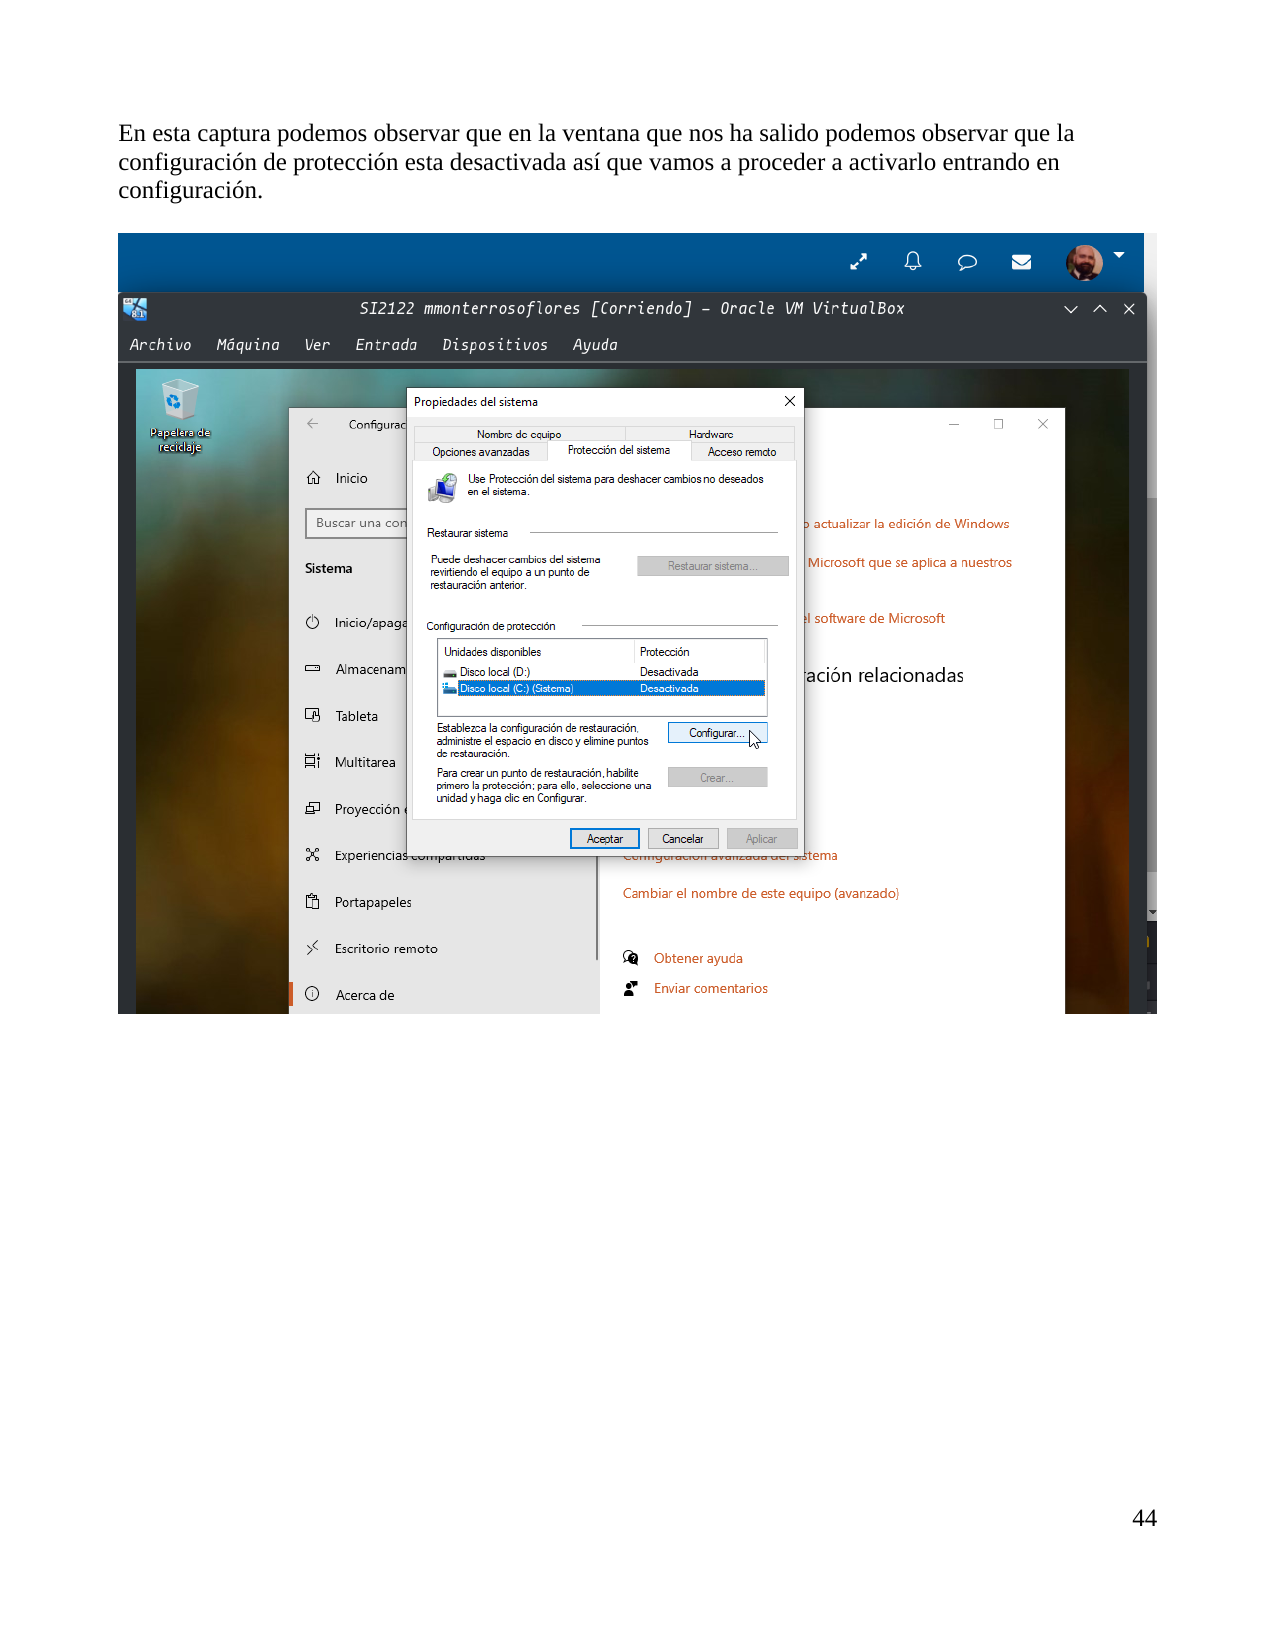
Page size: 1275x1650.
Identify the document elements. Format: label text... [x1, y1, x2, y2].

text En esta captura podemos observar que en la ventana que nos ha salido podemos observar que la configuración de protección esta desactivada así que vamos a proceder a activarlo entrando en configuración. [118, 118, 1157, 204]
picture [118, 233, 1157, 1014]
table_header [118, 1014, 1157, 1042]
